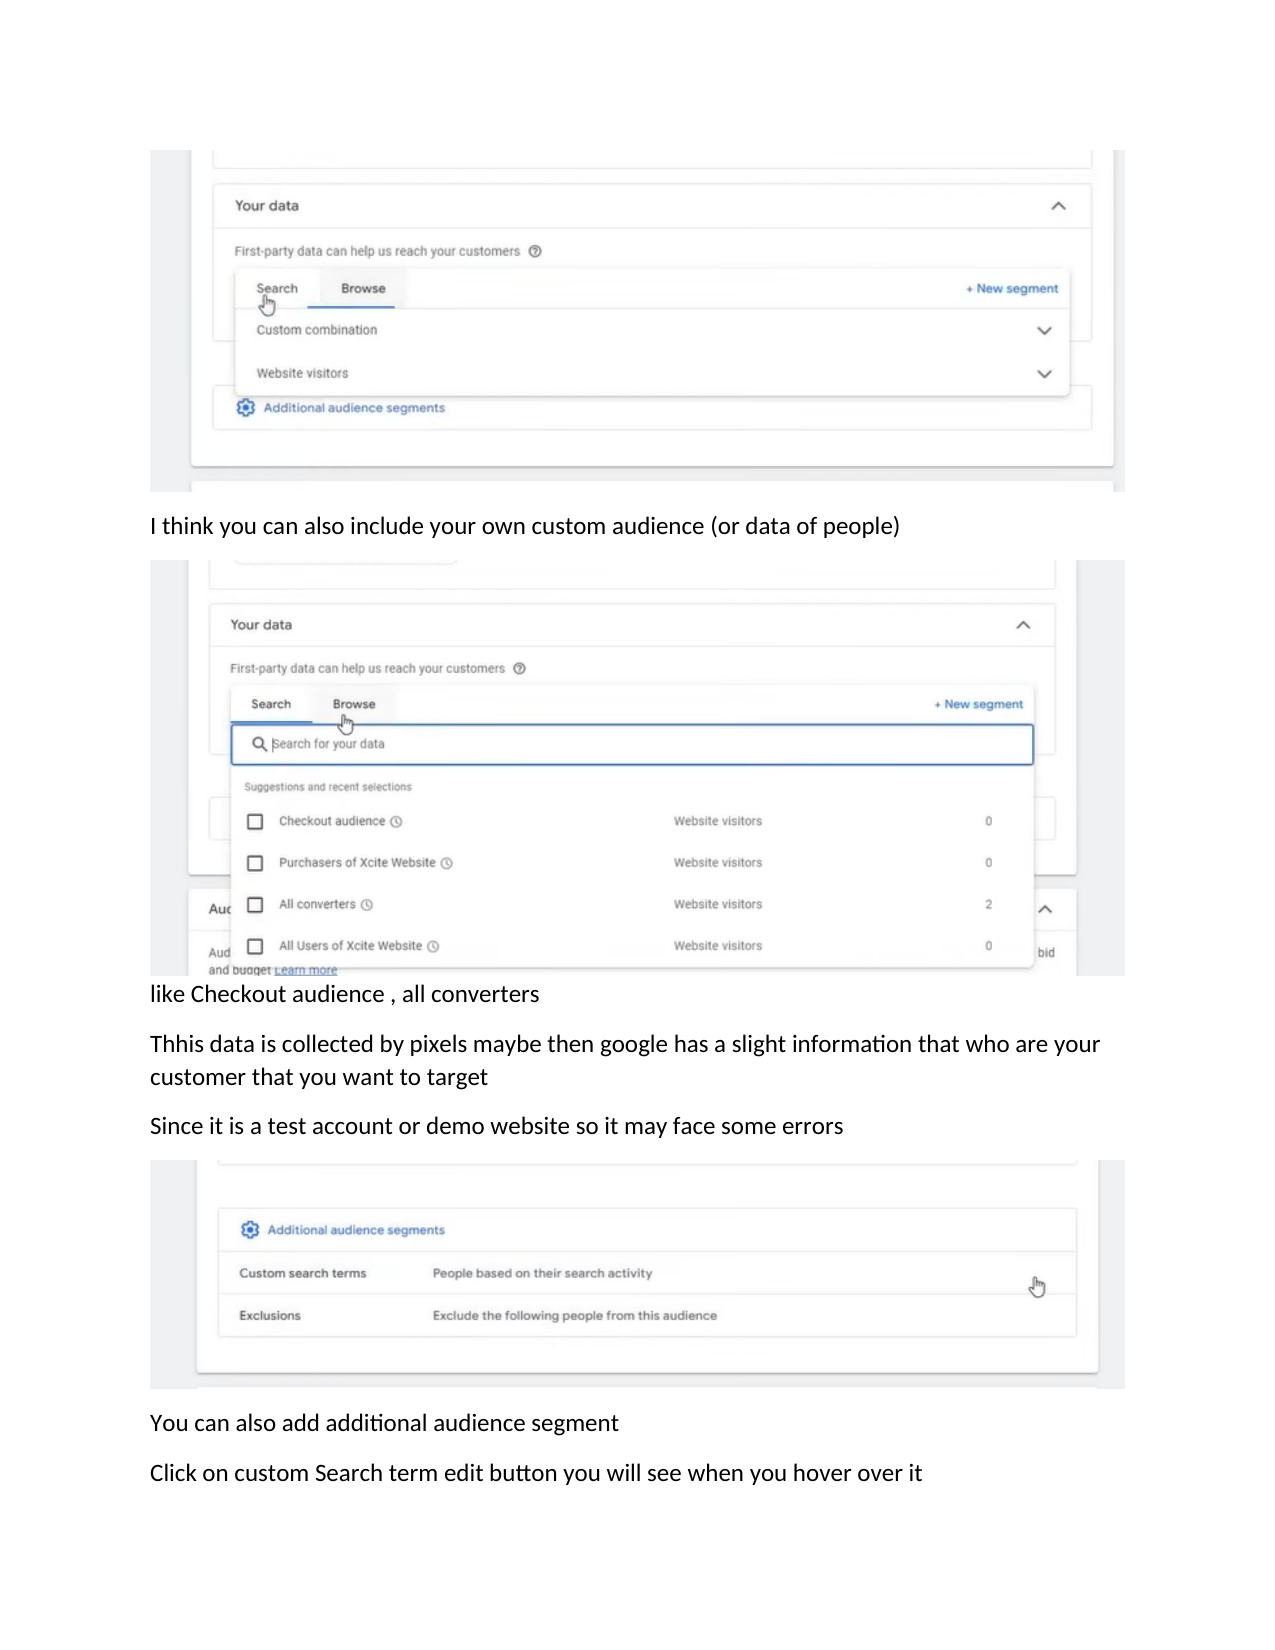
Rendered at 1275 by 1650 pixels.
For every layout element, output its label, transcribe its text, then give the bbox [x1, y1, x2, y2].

text You can also add additional audience segment [150, 1407, 1125, 1438]
text I think you can also include your own custom audience (or data of people) [150, 511, 1125, 541]
picture [150, 560, 1125, 976]
picture [150, 1160, 1125, 1389]
text like Checkout audience , all converters [150, 976, 1125, 1009]
text Click on custom Search term edit button you will see when you hover over it [150, 1457, 1125, 1487]
picture [150, 150, 1125, 492]
text Thhis data is collected by pixels maybe then google has a slight information that who are your customer that you want to target [150, 1028, 1125, 1091]
text Since it is a test account or demo website so it may face some errors [150, 1111, 1125, 1141]
